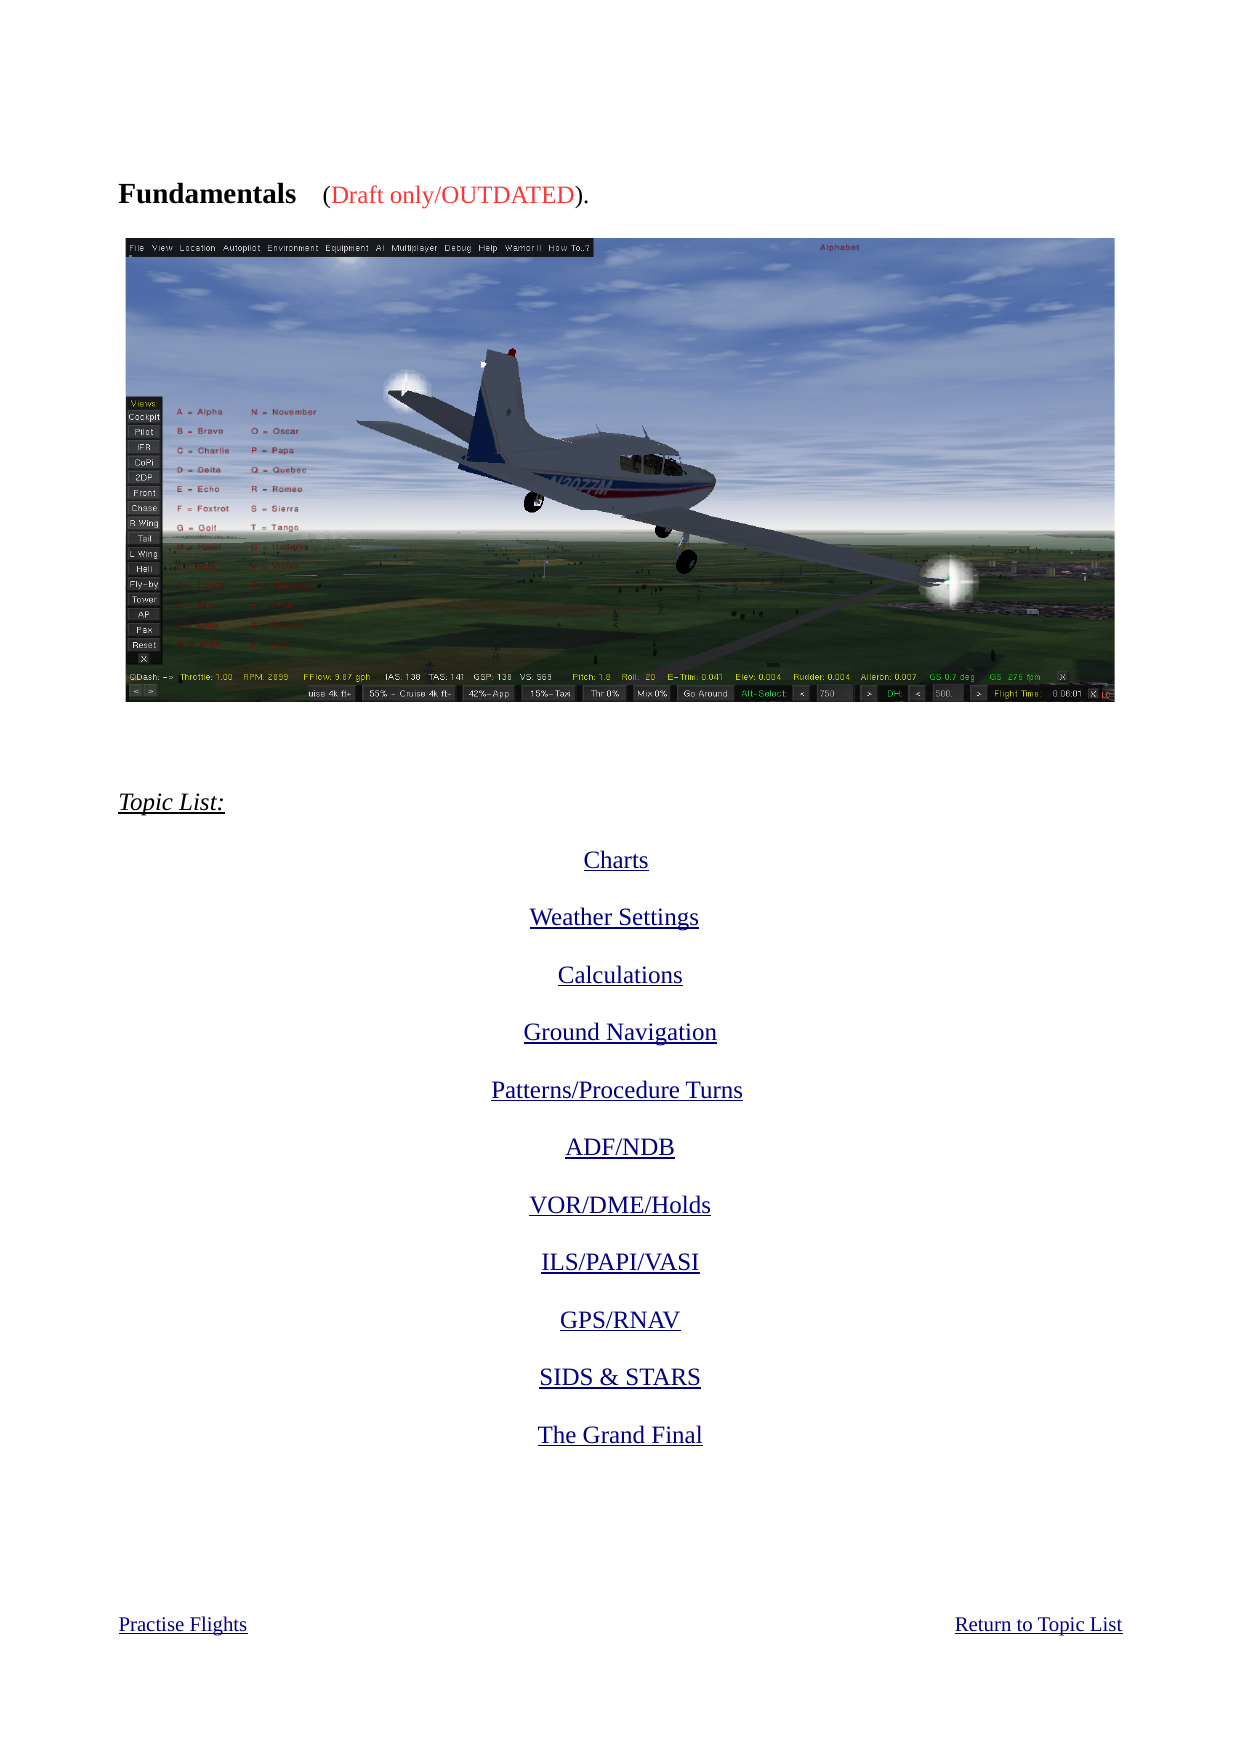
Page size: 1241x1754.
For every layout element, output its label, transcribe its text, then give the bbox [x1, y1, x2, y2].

text ILS/PAPI/VASI [118, 1247, 1122, 1276]
text Topic List: [118, 787, 1122, 816]
text Charts [118, 845, 1122, 874]
text SIDS & STARS [118, 1362, 1122, 1391]
text Fundamentals (Draft only/OUTDATED). [118, 176, 1122, 210]
text Weather Settings [118, 902, 1122, 931]
text GPS/RNAV [118, 1305, 1122, 1334]
text Patterns/Procedure Turns [118, 1075, 1122, 1104]
picture [125, 238, 1115, 702]
text Ground Navigation [118, 1017, 1122, 1046]
text VOR/DME/Holds [118, 1190, 1122, 1219]
text The Grand Final [118, 1420, 1122, 1449]
text Calculations [118, 960, 1122, 989]
text ADF/NDB [118, 1132, 1122, 1161]
